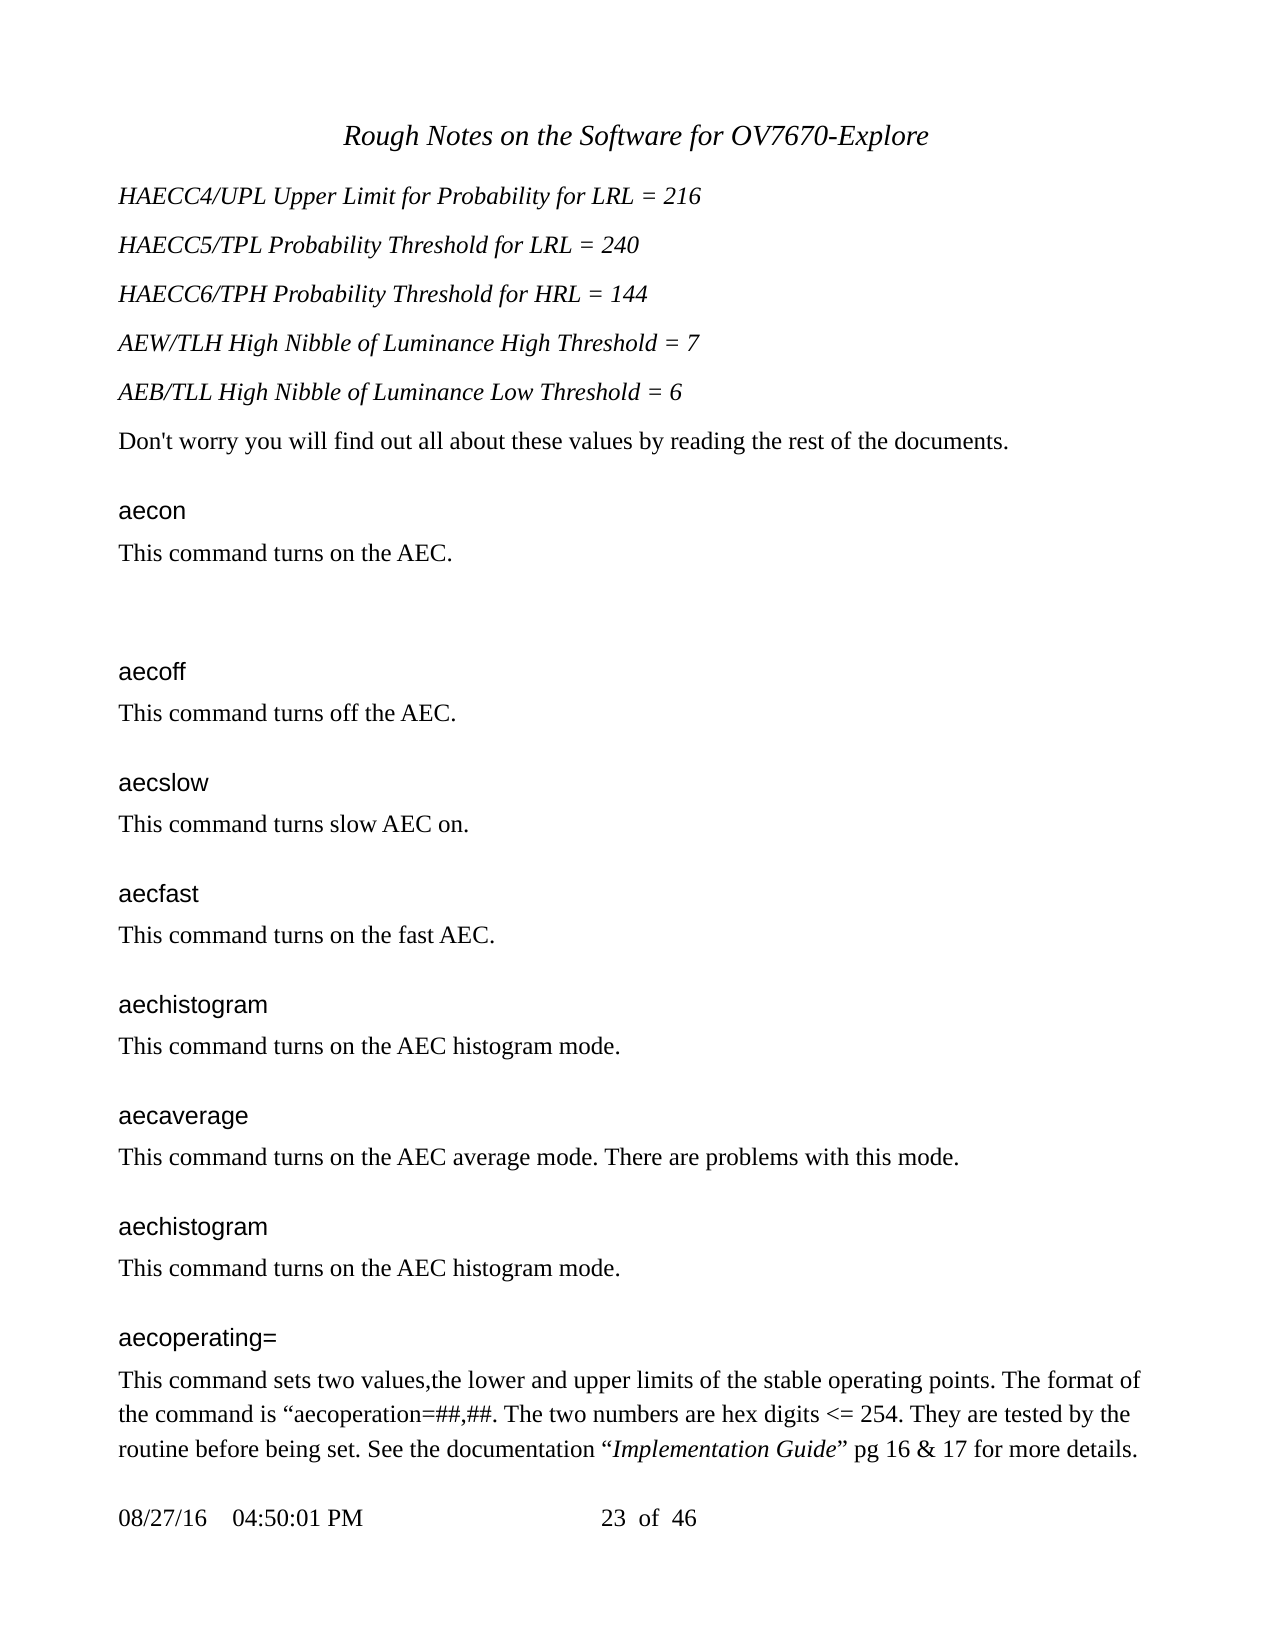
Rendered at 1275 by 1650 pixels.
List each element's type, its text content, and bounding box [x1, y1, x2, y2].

text This command turns on the AEC average mode. There are problems with this mode. [118, 1142, 1157, 1171]
subtitle aecaverage [118, 1101, 1157, 1130]
subtitle aecoperating= [118, 1323, 1157, 1352]
text HAECC5/TPL Probability Threshold for LRL = 240 [118, 230, 1157, 259]
text HAECC6/TPH Probability Threshold for HRL = 144 [118, 279, 1157, 308]
subtitle aechistogram [118, 1212, 1157, 1241]
text This command turns off the AEC. [118, 698, 1157, 727]
subtitle aecon [118, 496, 1157, 525]
text Don't worry you will find out all about these values by reading the rest of the documents. [118, 426, 1157, 455]
text This command turns slow AEC on. [118, 809, 1157, 838]
subtitle aecslow [118, 768, 1157, 796]
subtitle aecoff [118, 657, 1157, 685]
text This command sets two values,the lower and upper limits of the stable operating points. The format of the command is “aecoperation=##,##. The two numbers are hex digits <= 254. They are tested by the routine before being set. See the documentation “Implementation Guide” pg 16 & 17 for more details. [118, 1365, 1157, 1462]
text This command turns on the AEC histogram mode. [118, 1031, 1157, 1060]
subtitle aechistogram [118, 990, 1157, 1019]
text This command turns on the AEC histogram mode. [118, 1253, 1157, 1282]
text This command turns on the fast AEC. [118, 920, 1157, 949]
text AEB/TLL High Nibble of Luminance Low Threshold = 6 [118, 377, 1157, 406]
text AEW/TLH High Nibble of Luminance High Threshold = 7 [118, 328, 1157, 357]
subtitle aecfast [118, 879, 1157, 908]
text HAECC4/UPL Upper Limit for Probability for LRL = 216 [118, 181, 1157, 210]
text This command turns on the AEC. [118, 538, 1157, 566]
